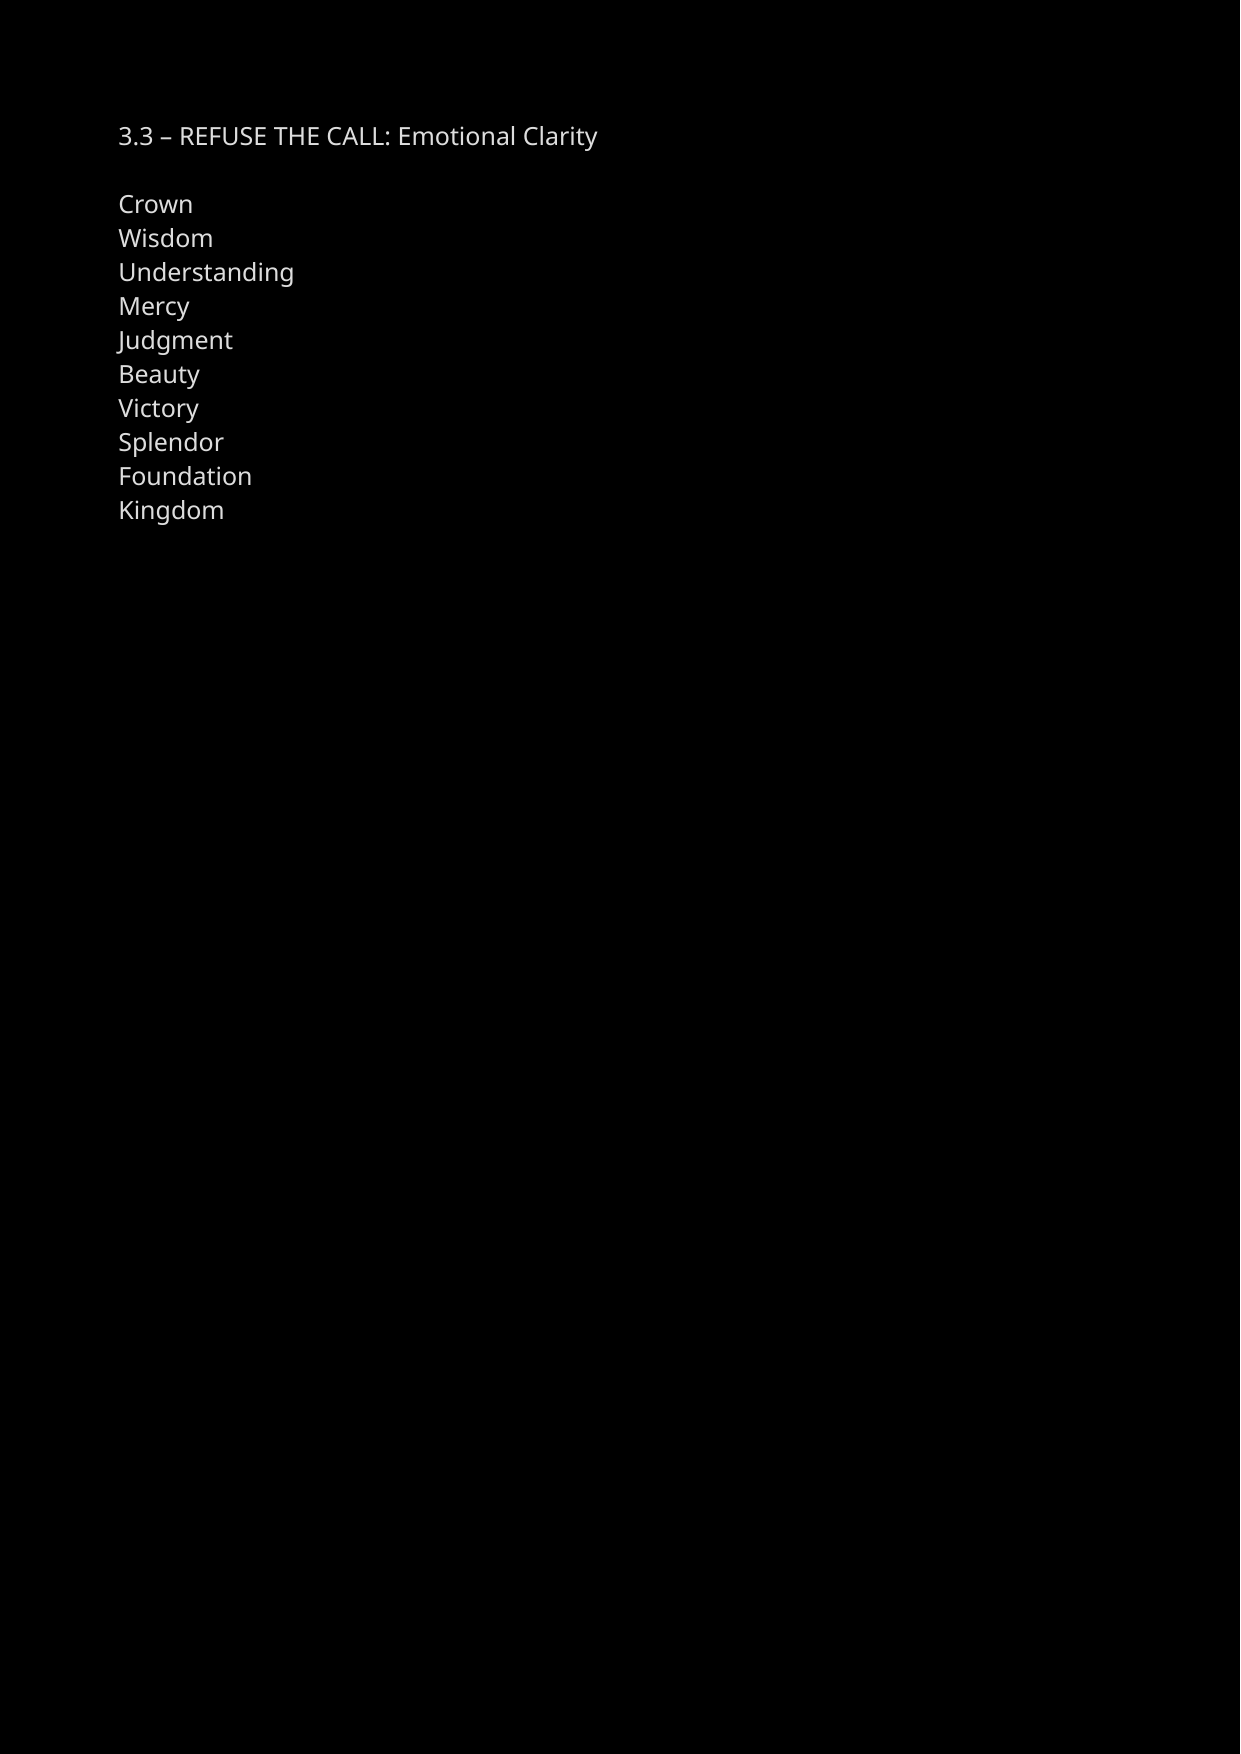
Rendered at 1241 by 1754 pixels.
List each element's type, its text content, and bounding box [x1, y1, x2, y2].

text Understanding [118, 254, 1122, 288]
text Crown [118, 186, 1122, 220]
text Kingdom [118, 493, 1122, 527]
text 3.3 – REFUSE THE CALL: Emotional Clarity [118, 118, 1122, 152]
text Beauty [118, 357, 1122, 391]
text Judgment [118, 322, 1122, 357]
text Mercy [118, 288, 1122, 322]
text Foundation [118, 459, 1122, 493]
text Wisdom [118, 220, 1122, 254]
text Splendor [118, 425, 1122, 459]
text Victory [118, 391, 1122, 425]
